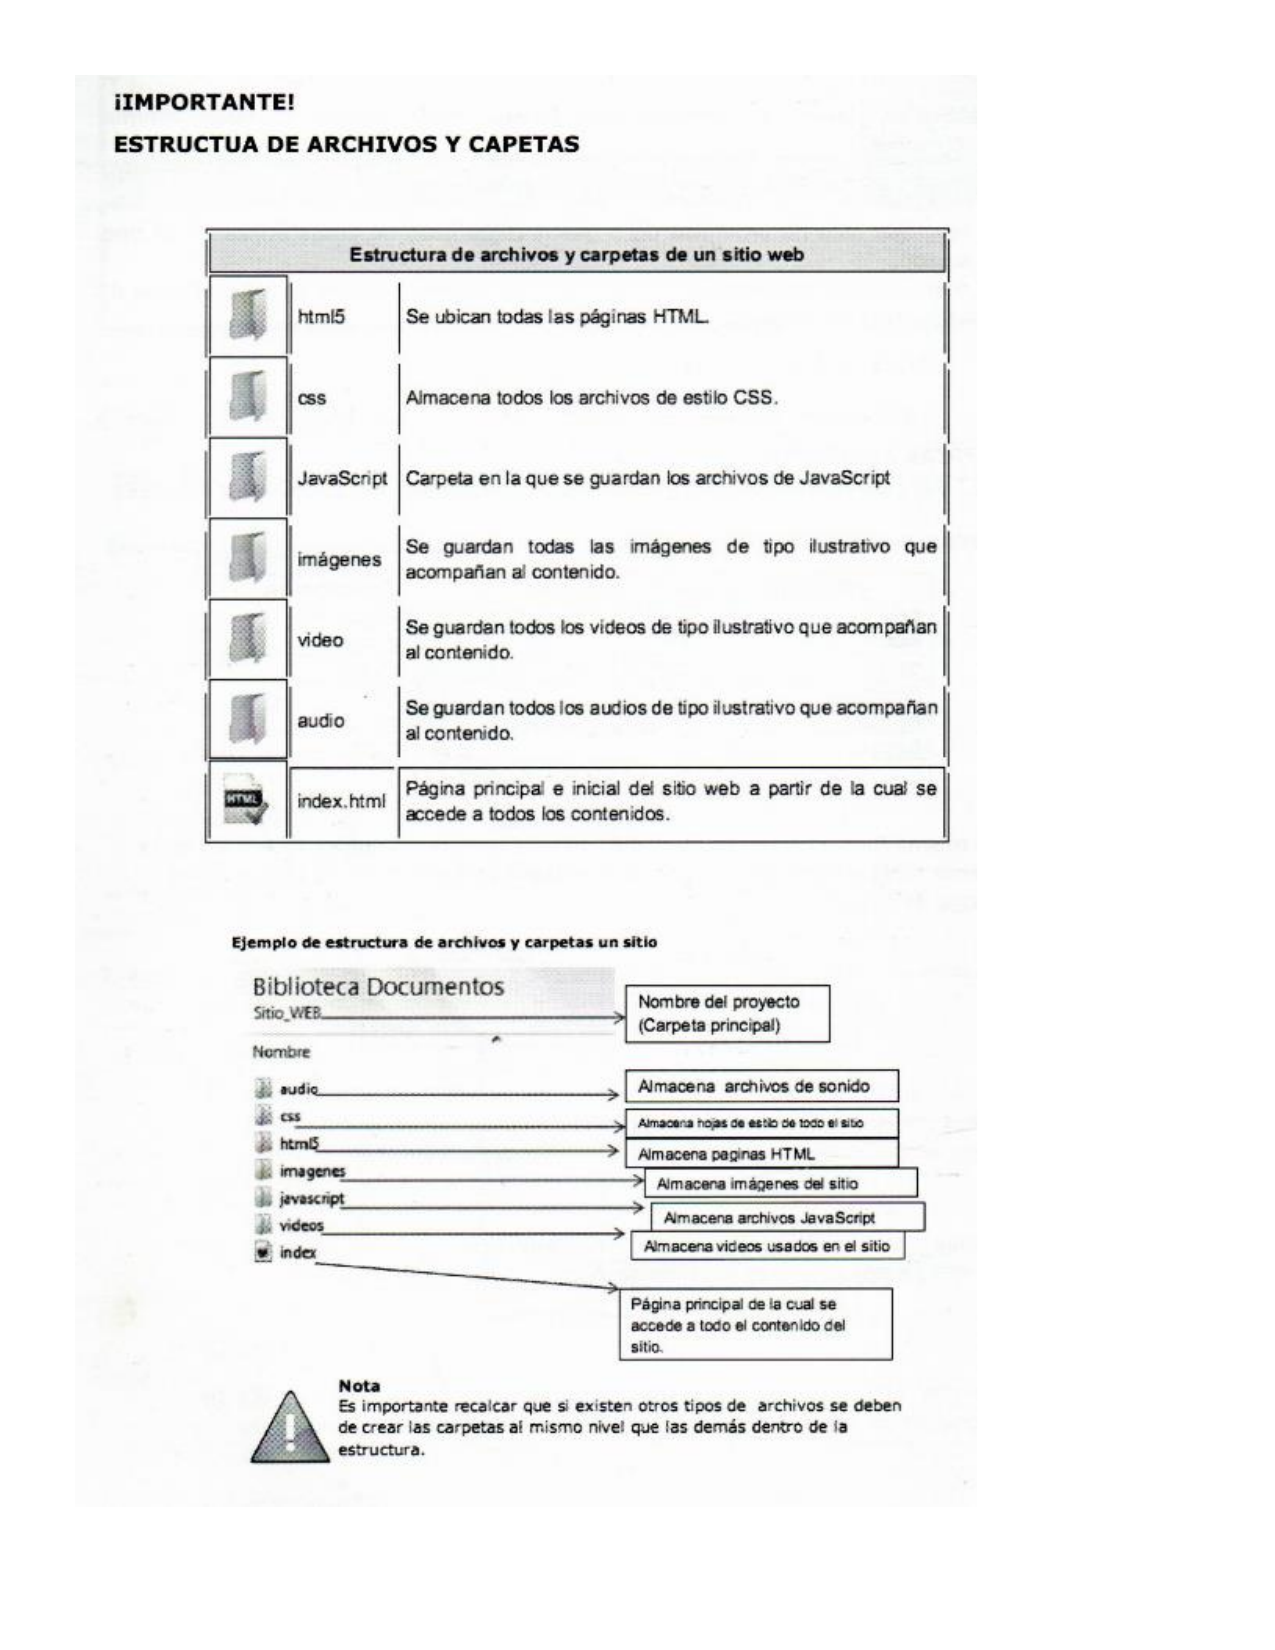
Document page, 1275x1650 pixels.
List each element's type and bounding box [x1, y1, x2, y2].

picture [75, 75, 978, 1507]
